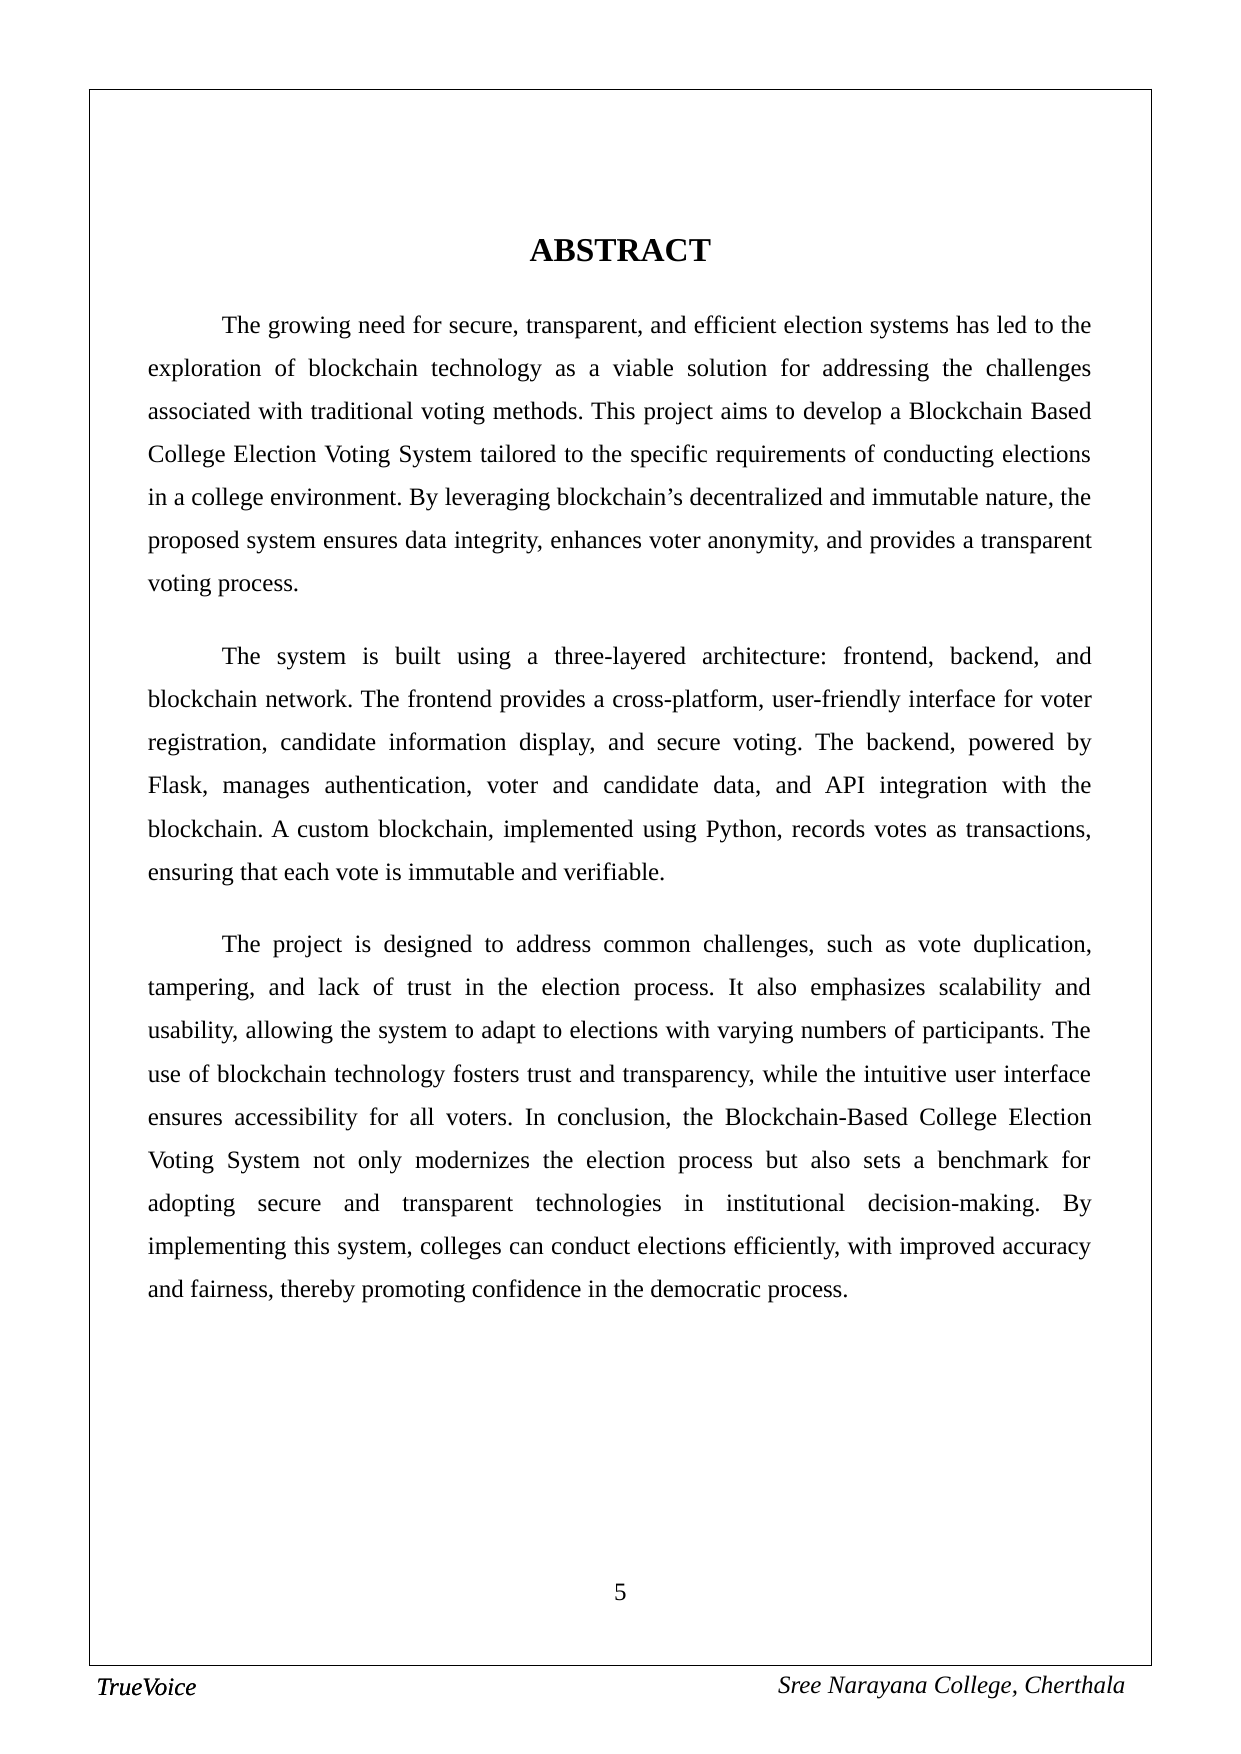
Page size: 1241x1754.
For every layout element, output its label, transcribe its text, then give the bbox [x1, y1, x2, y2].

text The system is built using a three-layered architecture: frontend, backend, and blockchain network. The frontend provides a cross-platform, user-friendly interface for voter registration, candidate information display, and secure voting. The backend, powered by Flask, manages authentication, voter and candidate data, and API integration with the blockchain. A custom blockchain, implemented using Python, records votes as transactions, ensuring that each vote is immutable and verifiable. [148, 641, 1092, 886]
text The project is designed to address common challenges, such as vote duplication, tampering, and lack of trust in the election process. It also emphasizes scalability and usability, allowing the system to adapt to elections with varying numbers of participants. The use of blockchain technology fosters trust and transparency, while the intuitive user interface ensures accessibility for all voters. In conclusion, the Blockchain-Based College Election Voting System not only modernizes the election process but also sets a benchmark for adopting secure and transparent technologies in institutional decision-making. By implementing this system, colleges can conduct elections efficiently, with improved accuracy and fairness, thereby promoting confidence in the democratic process. [148, 929, 1092, 1303]
text The growing need for secure, transparent, and efficient election systems has led to the exploration of blockchain technology as a viable solution for addressing the challenges associated with traditional voting methods. This project aims to develop a Blockchain Based College Election Voting System tailored to the specific requirements of conducting elections in a college environment. By leveraging blockchain’s decentralized and immutable nature, the proposed system ensures data integrity, enhances voter anonymity, and provides a transparent voting process. [148, 310, 1092, 597]
subtitle ABSTRACT [148, 230, 1092, 268]
